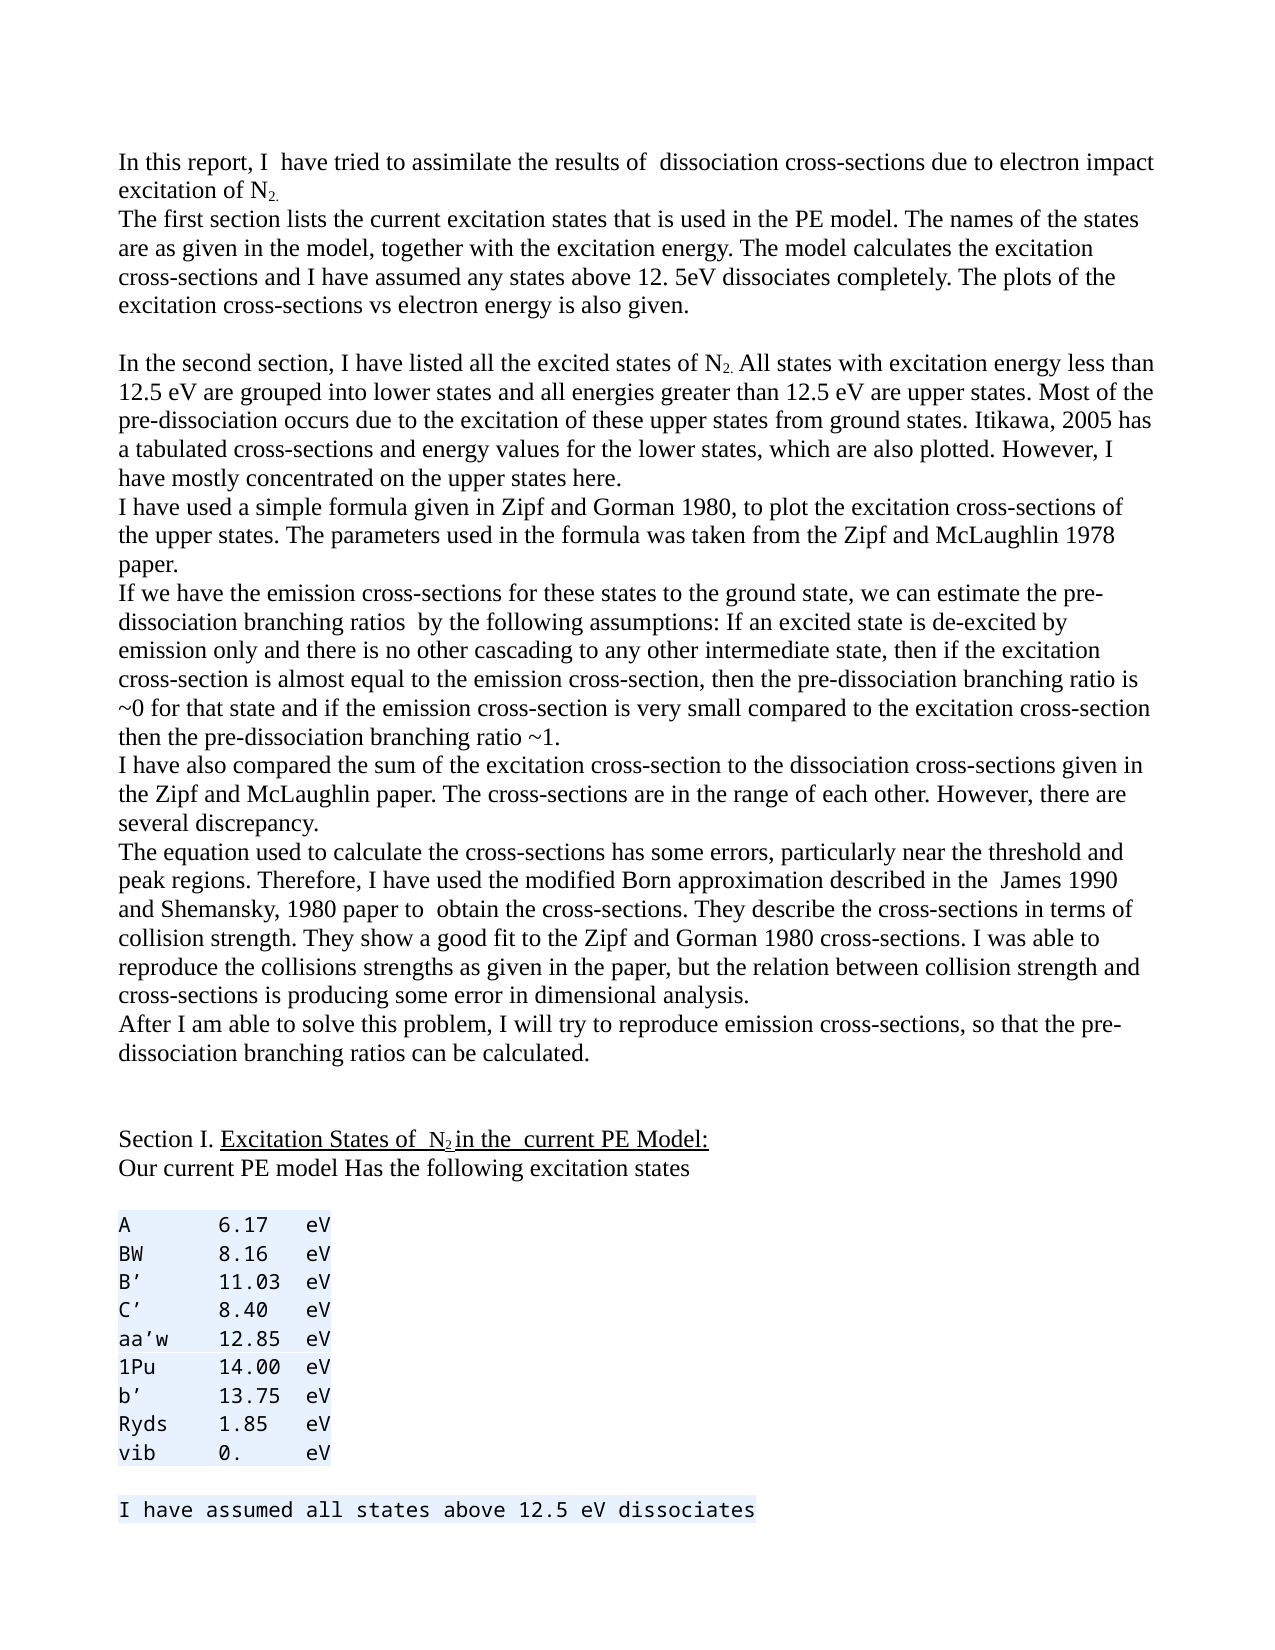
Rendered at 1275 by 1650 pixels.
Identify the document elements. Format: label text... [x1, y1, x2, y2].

text I have assumed all states above 12.5 eV dissociates [118, 1495, 1157, 1523]
text The equation used to calculate the cross-sections has some errors, particularly near the threshold and peak regions. Therefore, I have used the modified Born approximation described in the James 1990 and Shemansky, 1980 paper to obtain the cross-sections. They describe the cross-sections in terms of collision strength. They show a good fit to the Zipf and Gorman 1980 cross-sections. I was able to reproduce the collisions strengths as given in the paper, but the relation between collision strength and cross-sections is producing some error in dimensional analysis. [118, 837, 1157, 1009]
text A 6.17 eV [118, 1210, 1157, 1239]
text C’ 8.40 eV [118, 1296, 1157, 1324]
text BW 8.16 eV [118, 1239, 1157, 1267]
text 1Pu 14.00 eV [118, 1352, 1157, 1381]
text I have used a simple formula given in Zipf and Gorman 1980, to plot the excitation cross-sections of the upper states. The parameters used in the formula was taken from the Zipf and McLaughlin 1978 paper. [118, 492, 1157, 578]
text vib 0. eV [118, 1438, 1157, 1466]
text After I am able to solve this problem, I will try to reproduce emission cross-sections, so that the pre-dissociation branching ratios can be calculated. [118, 1009, 1157, 1067]
text b’ 13.75 eV [118, 1381, 1157, 1409]
text I have also compared the sum of the excitation cross-section to the dissociation cross-sections given in the Zipf and McLaughlin paper. The cross-sections are in the range of each other. However, there are several discrepancy. [118, 751, 1157, 837]
text In the second section, I have listed all the excited states of N2. All states with excitation energy less than 12.5 eV are grouped into lower states and all energies greater than 12.5 eV are upper states. Most of the pre-dissociation occurs due to the excitation of these upper states from ground states. Itikawa, 2005 has a tabulated cross-sections and energy values for the lower states, which are also plotted. However, I have mostly concentrated on the upper states here. [118, 348, 1157, 492]
text B’ 11.03 eV [118, 1267, 1157, 1296]
text aa’w 12.85 eV [118, 1324, 1157, 1352]
text Section I. Excitation States of N2 in the current PE Model: [118, 1124, 1157, 1153]
text If we have the emission cross-sections for these states to the ground state, we can estimate the pre-dissociation branching ratios by the following assumptions: If an excited state is de-excited by emission only and there is no other cascading to any other intermediate state, then if the excitation cross-section is almost equal to the emission cross-section, then the pre-dissociation branching ratio is ~0 for that state and if the emission cross-section is very small compared to the excitation cross-section then the pre-dissociation branching ratio ~1. [118, 578, 1157, 751]
text Our current PE model Has the following excitation states [118, 1153, 1157, 1182]
text In this report, I have tried to assimilate the results of dissociation cross-sections due to electron impact excitation of N2. [118, 147, 1157, 204]
text The first section lists the current excitation states that is used in the PE model. The names of the states are as given in the model, together with the excitation energy. The model calculates the excitation cross-sections and I have assumed any states above 12. 5eV dissociates completely. The plots of the excitation cross-sections vs electron energy is also given. [118, 204, 1157, 319]
text Ryds 1.85 eV [118, 1409, 1157, 1438]
